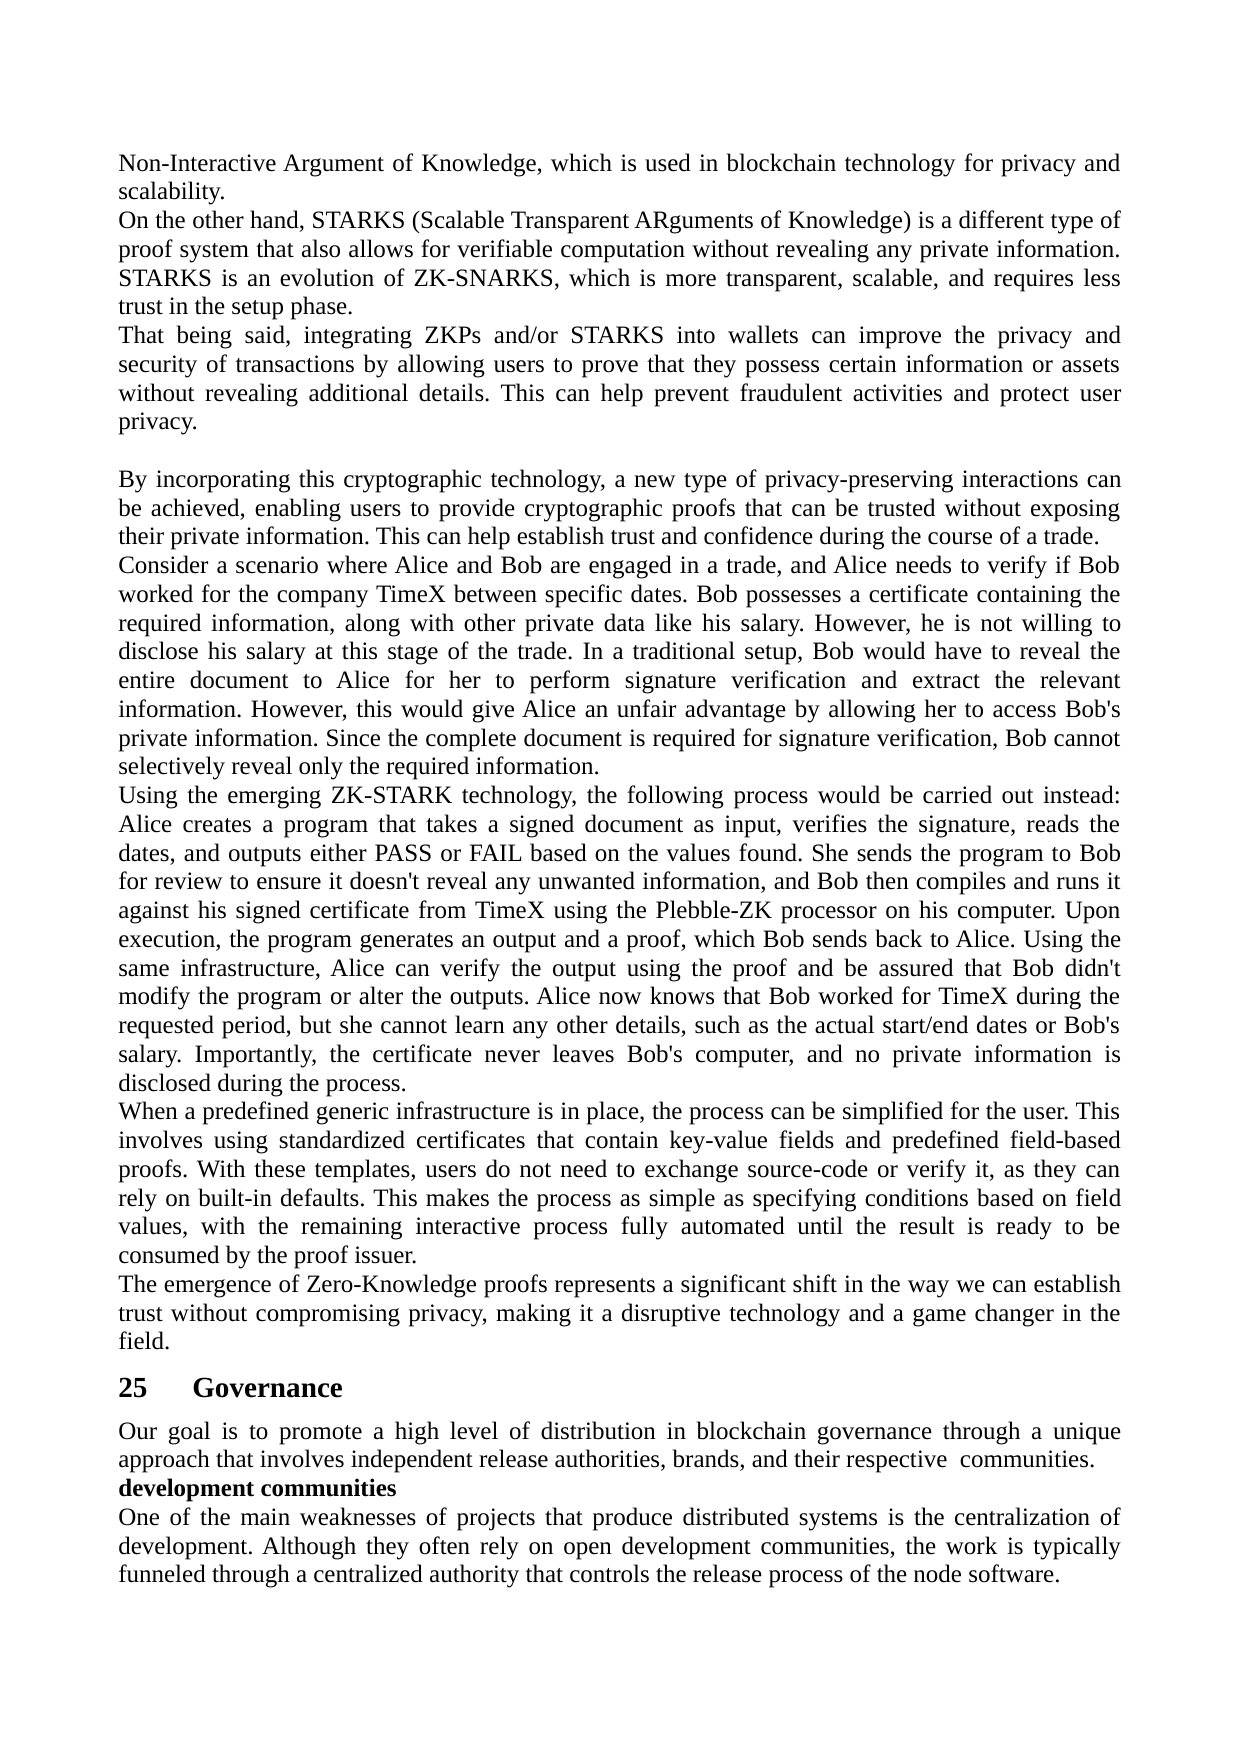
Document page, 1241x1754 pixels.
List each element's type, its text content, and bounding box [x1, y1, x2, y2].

text Non-Interactive Argument of Knowledge, which is used in blockchain technology for privacy and scalability. [118, 148, 1122, 205]
text development communities [118, 1473, 1122, 1502]
text Consider a scenario where Alice and Bob are engaged in a trade, and Alice needs to verify if Bob worked for the company TimeX between specific dates. Bob possesses a certificate containing the required information, along with other private data like his salary. However, he is not willing to disclose his salary at this stage of the trade. In a traditional setup, Bob would have to reveal the entire document to Alice for her to perform signature verification and extract the relevant information. However, this would give Alice an unfair advantage by allowing her to access Bob's private information. Since the complete document is required for signature verification, Bob cannot selectively reveal only the required information. [118, 550, 1122, 780]
text Our goal is to promote a high level of distribution in blockchain governance through a unique approach that involves independent release authorities, brands, and their respective communities. [118, 1416, 1122, 1473]
text When a predefined generic infrastructure is in place, the process can be simplified for the user. This involves using standardized certificates that contain key-value fields and predefined field-based proofs. With these templates, users do not need to exchange source-code or verify it, as they can rely on built-in defaults. This makes the process as simple as specifying conditions based on field values, with the remaining interactive process fully automated until the result is ready to be consumed by the proof issuer. [118, 1096, 1122, 1269]
text The emergence of Zero-Knowledge proofs represents a significant shift in the way we can establish trust without compromising privacy, making it a disruptive technology and a game changer in the field. [118, 1269, 1122, 1355]
text One of the main weaknesses of projects that produce distributed systems is the centralization of development. Although they often rely on open development communities, the work is typically funneled through a centralized authority that controls the release process of the node software. [118, 1502, 1122, 1588]
text Using the emerging ZK-STARK technology, the following process would be carried out instead: Alice creates a program that takes a signed document as input, verifies the signature, reads the dates, and outputs either PASS or FAIL based on the values found. She sends the program to Bob for review to ensure it doesn't reveal any unwanted information, and Bob then compiles and runs it against his signed certificate from TimeX using the Plebble-ZK processor on his computer. Upon execution, the program generates an output and a proof, which Bob sends back to Alice. Using the same infrastructure, Alice can verify the output using the proof and be assured that Bob didn't modify the program or alter the outputs. Alice now knows that Bob worked for TimeX during the requested period, but she cannot learn any other details, such as the actual start/end dates or Bob's salary. Importantly, the certificate never leaves Bob's computer, and no private information is disclosed during the process. [118, 780, 1122, 1096]
text That being said, integrating ZKPs and/or STARKS into wallets can improve the privacy and security of transactions by allowing users to prove that they possess certain information or assets without revealing additional details. This can help prevent fraudulent activities and protect user privacy. [118, 320, 1122, 435]
text On the other hand, STARKS (Scalable Transparent ARguments of Knowledge) is a different type of proof system that also allows for verifiable computation without revealing any private information. STARKS is an evolution of ZK-SNARKS, which is more transparent, scalable, and requires less trust in the setup phase. [118, 205, 1122, 320]
subtitle Governance [118, 1370, 1122, 1403]
text By incorporating this cryptographic technology, a new type of privacy-preserving interactions can be achieved, enabling users to provide cryptographic proofs that can be trusted without exposing their private information. This can help establish trust and confidence during the course of a trade. [118, 464, 1122, 550]
